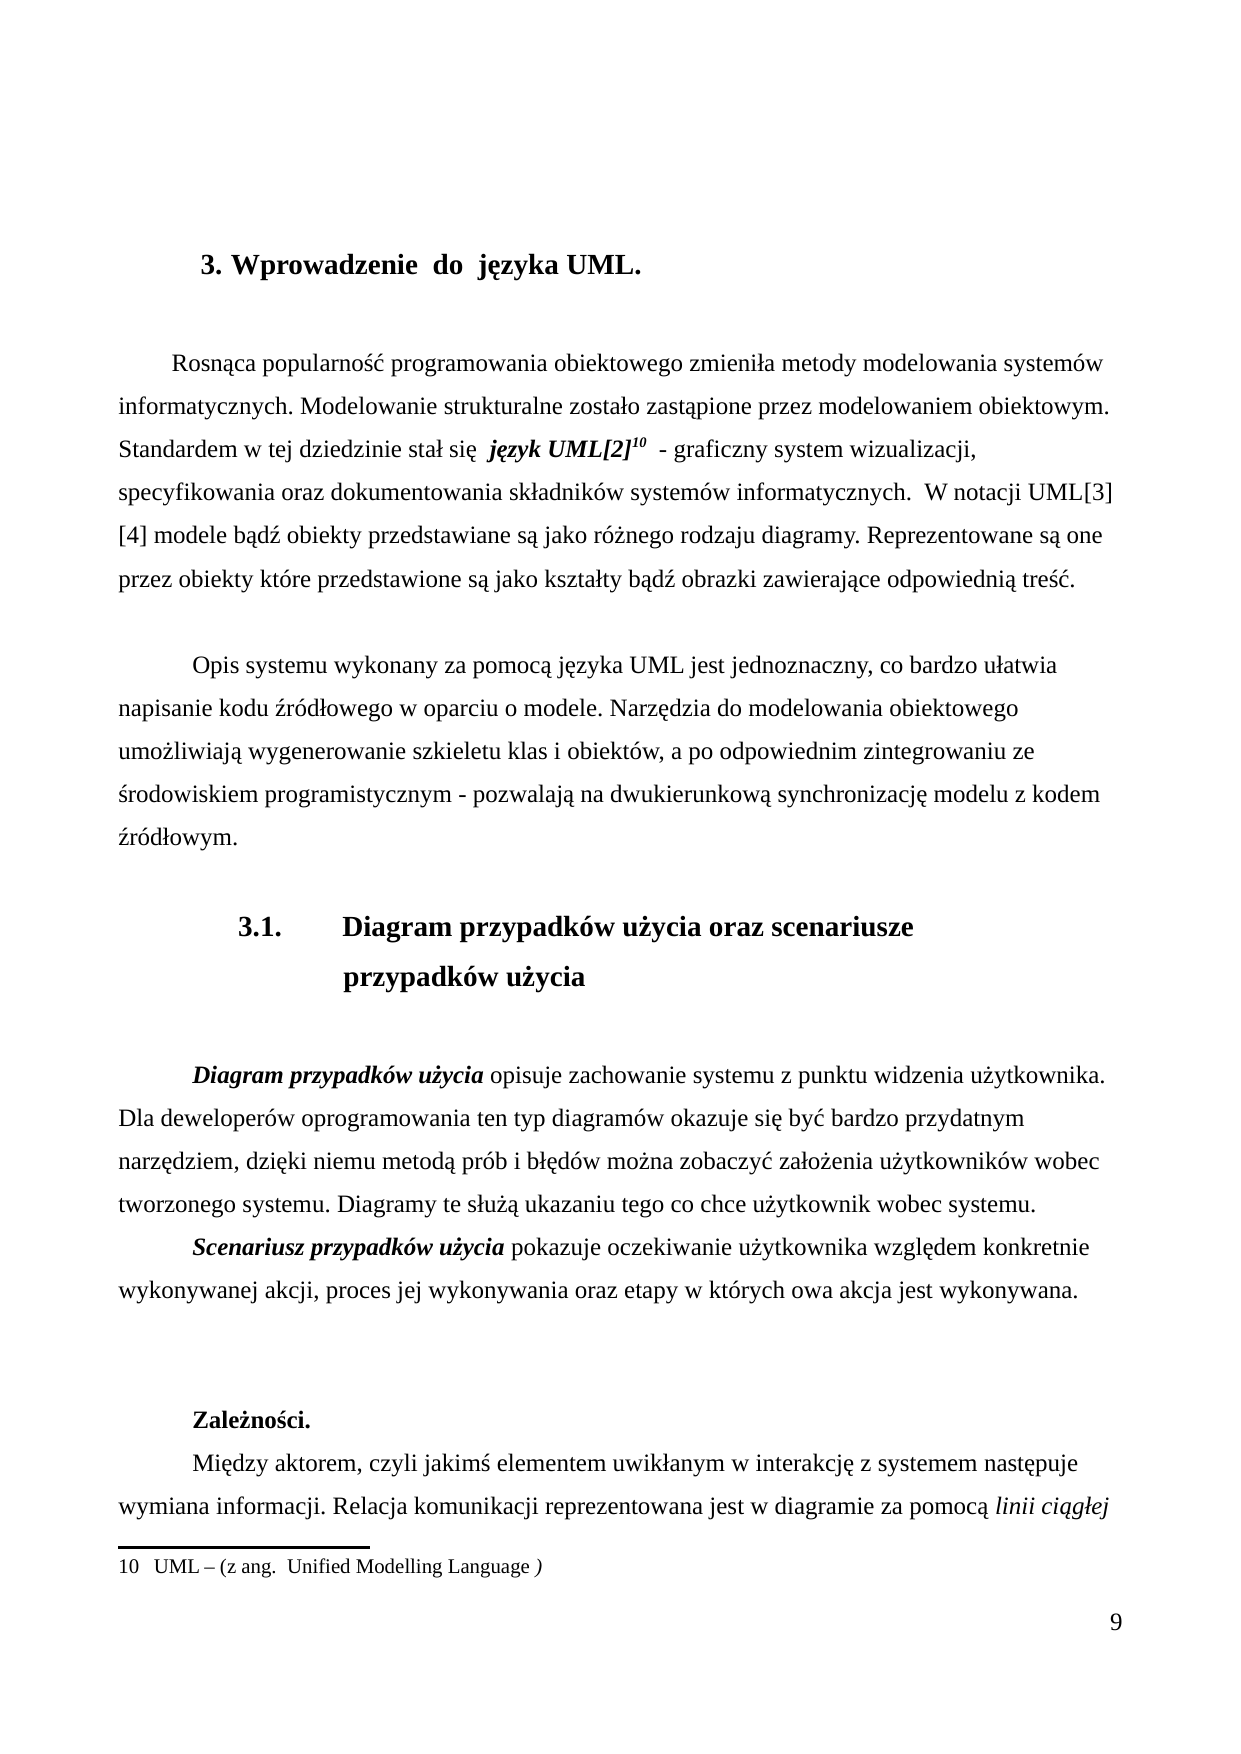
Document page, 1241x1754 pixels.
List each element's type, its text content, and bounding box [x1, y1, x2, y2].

text Scenariusz przypadków użycia pokazuje oczekiwanie użytkownika względem konkretnie wykonywanej akcji, proces jej wykonywania oraz etapy w których owa akcja jest wykonywana. [118, 1232, 1122, 1304]
list Diagram przypadków użycia oraz scenariusze [231, 909, 1122, 942]
text Zależności. [118, 1405, 1122, 1433]
list Wprowadzenie do języka UML. [193, 247, 1122, 331]
text Między aktorem, czyli jakimś elementem uwikłanym w interakcję z systemem następuje wymiana informacji. Relacja komunikacji reprezentowana jest w diagramie za pomocą linii ciągłej [118, 1448, 1122, 1520]
text Diagram przypadków użycia opisuje zachowanie systemu z punktu widzenia użytkownika. Dla deweloperów oprogramowania ten typ diagramów okazuje się być bardzo przydatnym narzędziem, dzięki niemu metodą prób i błędów można zobaczyć założenia użytkowników wobec tworzonego systemu. Diagramy te służą ukazaniu tego co chce użytkownik wobec systemu. [118, 1060, 1122, 1218]
text Opis systemu wykonany za pomocą języka UML jest jednoznaczny, co bardzo ułatwia napisanie kodu źródłowego w oparciu o modele. Narzędzia do modelowania obiektowego umożliwiają wygenerowanie szkieletu klas i obiektów, a po odpowiednim zintegrowaniu ze środowiskiem programistycznym - pozwalają na dwukierunkową synchronizację modelu z kodem źródłowym. [118, 650, 1122, 851]
text Rosnąca popularność programowania obiektowego zmieniła metody modelowania systemów informatycznych. Modelowanie strukturalne zostało zastąpione przez modelowaniem obiektowym. Standardem w tej dziedzinie stał się język UML[2] - graficzny system wizualizacji, specyfikowania oraz dokumentowania składników systemów informatycznych. W notacji UML[3][4] modele bądź obiekty przedstawiane są jako różnego rodzaju diagramy. Reprezentowane są one przez obiekty które przedstawione są jako kształty bądź obrazki zawierające odpowiednią treść. [118, 348, 1122, 592]
text UML – (z ang. Unified Modelling Language ) [118, 1553, 1122, 1578]
list przypadków użycia [306, 959, 1122, 1043]
